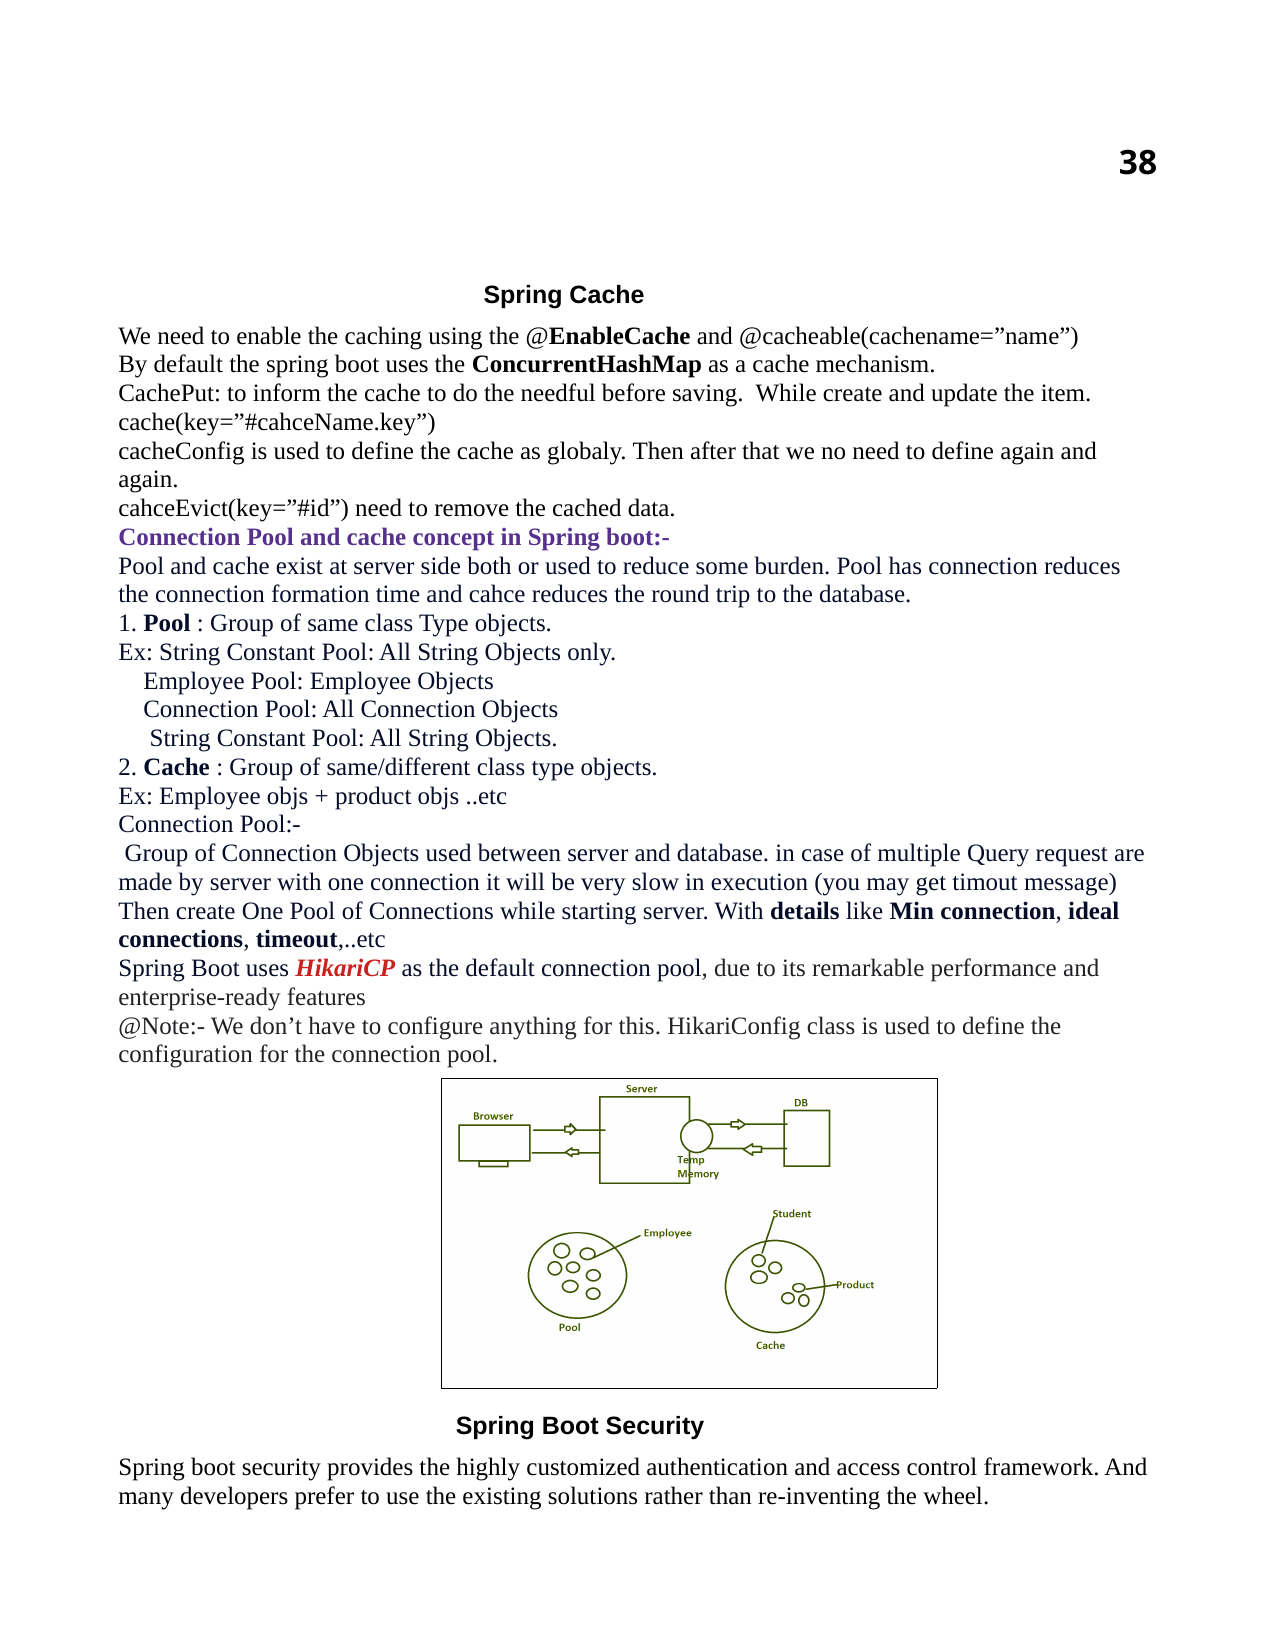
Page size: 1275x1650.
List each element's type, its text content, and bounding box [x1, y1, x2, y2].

subtitle Spring Boot Security [456, 1411, 1157, 1439]
text 2. Cache : Group of same/different class type objects. [118, 752, 1157, 781]
subtitle Spring Cache [456, 279, 1157, 308]
text @Note:- We don’t have to configure anything for this. HikariConfig class is used to define the configuration for the connection pool. [118, 1011, 1157, 1068]
text [443, 1081, 934, 1385]
text Employee Pool: Employee Objects [118, 666, 1157, 694]
text CachePut: to inform the cache to do the needful before saving. While create and update the item. [118, 378, 1157, 407]
text Spring boot security provides the highly customized authentication and access control framework. And many developers prefer to use the existing solutions rather than re-inventing the wheel. [118, 1452, 1157, 1509]
text cahceEvict(key=”#id”) need to remove the cached data. [118, 493, 1157, 522]
text Connection Pool and cache concept in Spring boot:- [118, 522, 1157, 551]
text cacheConfig is used to define the cache as globaly. Then after that we no need to define again and again. [118, 436, 1157, 493]
text Connection Pool:- [118, 809, 1157, 838]
text 1. Pool : Group of same class Type objects. [118, 608, 1157, 637]
text Ex: String Constant Pool: All String Objects only. [118, 637, 1157, 666]
text Spring Boot uses HikariCP as the default connection pool, due to its remarkable performance and enterprise-ready features [118, 953, 1157, 1011]
text cache(key=”#cahceName.key”) [118, 407, 1157, 436]
text By default the spring boot uses the ConcurrentHashMap as a cache mechanism. [118, 349, 1157, 378]
text We need to enable the caching using the @EnableCache and @cacheable(cachename=”name”) [118, 321, 1157, 349]
text String Constant Pool: All String Objects. [118, 723, 1157, 752]
text Ex: Employee objs + product objs ..etc [118, 781, 1157, 809]
text Pool and cache exist at server side both or used to reduce some burden. Pool has connection reduces the connection formation time and cahce reduces the round trip to the database. [118, 551, 1157, 608]
text Connection Pool: All Connection Objects [118, 694, 1157, 723]
text Group of Connection Objects used between server and database. in case of multiple Query request are made by server with one connection it will be very slow in execution (you may get timout message) Then create One Pool of Connections while starting server. With details like Min connection, ideal connections, timeout,..etc [118, 838, 1157, 953]
